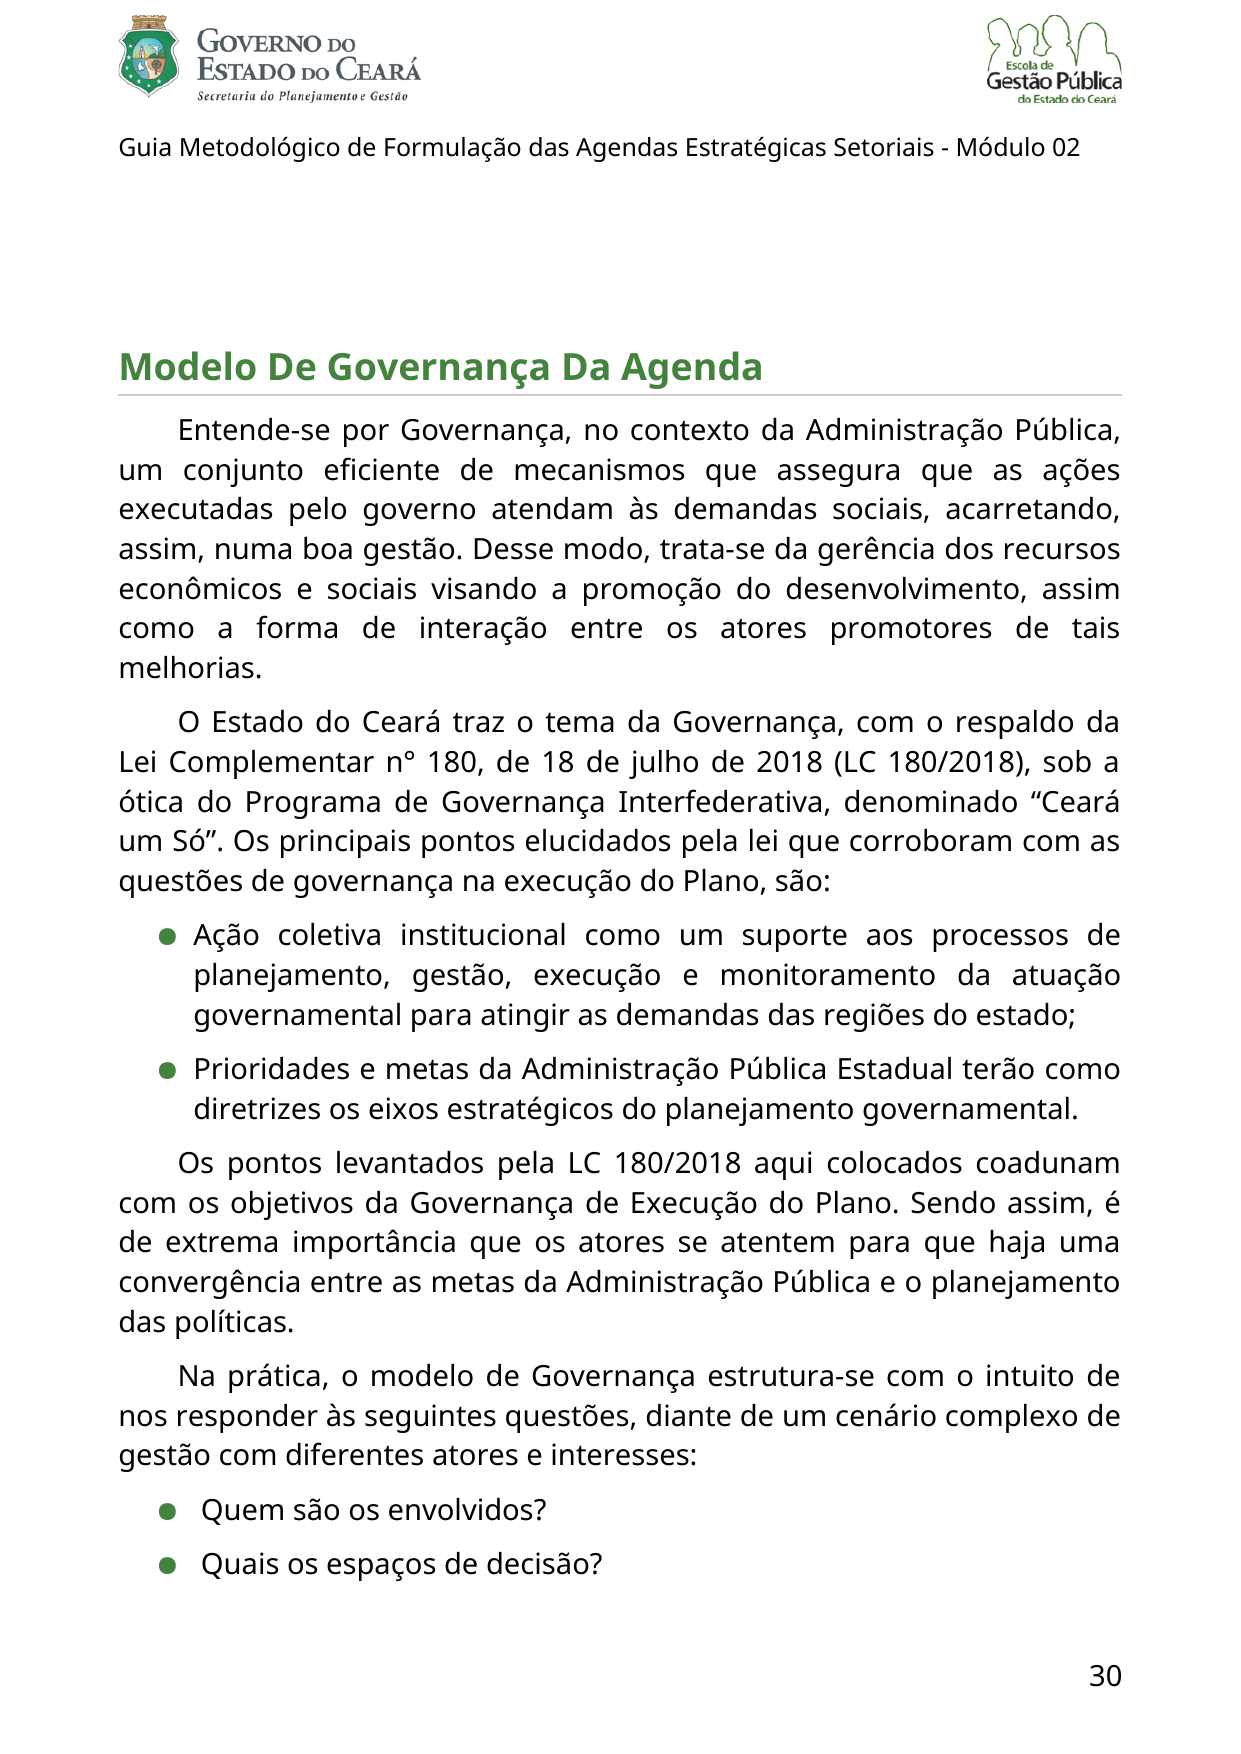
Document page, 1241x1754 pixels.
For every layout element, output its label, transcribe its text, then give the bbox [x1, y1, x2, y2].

list Quem são os envolvidos? [156, 1489, 1122, 1529]
picture [118, 15, 1122, 103]
list Ação coletiva institucional como um suporte aos processos de planejamento, gestão, execução e monitoramento da atuação governamental para atingir as demandas das regiões do estado; [156, 915, 1122, 1034]
list Quais os espaços de decisão? [156, 1543, 1122, 1583]
text Os pontos levantados pela LC 180/2018 aqui colocados coadunam com os objetivos da Governança de Execução do Plano. Sendo assim, é de extrema importância que os atores se atentem para que haja uma convergência entre as metas da Administração Pública e o planejamento das políticas. [118, 1142, 1122, 1341]
text Na prática, o modelo de Governança estrutura-se com o intuito de nos responder às seguintes questões, diante de um cenário complexo de gestão com diferentes atores e interesses: [118, 1355, 1122, 1474]
list Prioridades e metas da Administração Pública Estadual terão como diretrizes os eixos estratégicos do planejamento governamental. [156, 1048, 1122, 1128]
subtitle Modelo De Governança Da Agenda [118, 341, 1122, 394]
text Entende-se por Governança, no contexto da Administração Pública, um conjunto eficiente de mecanismos que assegura que as ações executadas pelo governo atendam às demandas sociais, acarretando, assim, numa boa gestão. Desse modo, trata-se da gerência dos recursos econômicos e sociais visando a promoção do desenvolvimento, assim como a forma de interação entre os atores promotores de tais melhorias. [118, 409, 1122, 687]
text O Estado do Ceará traz o tema da Governança, com o respaldo da Lei Complementar n° 180, de 18 de julho de 2018 (LC 180/2018), sob a ótica do Programa de Governança Interfederativa, denominado “Ceará um Só”. Os principais pontos elucidados pela lei que corroboram com as questões de governança na execução do Plano, são: [118, 702, 1122, 900]
